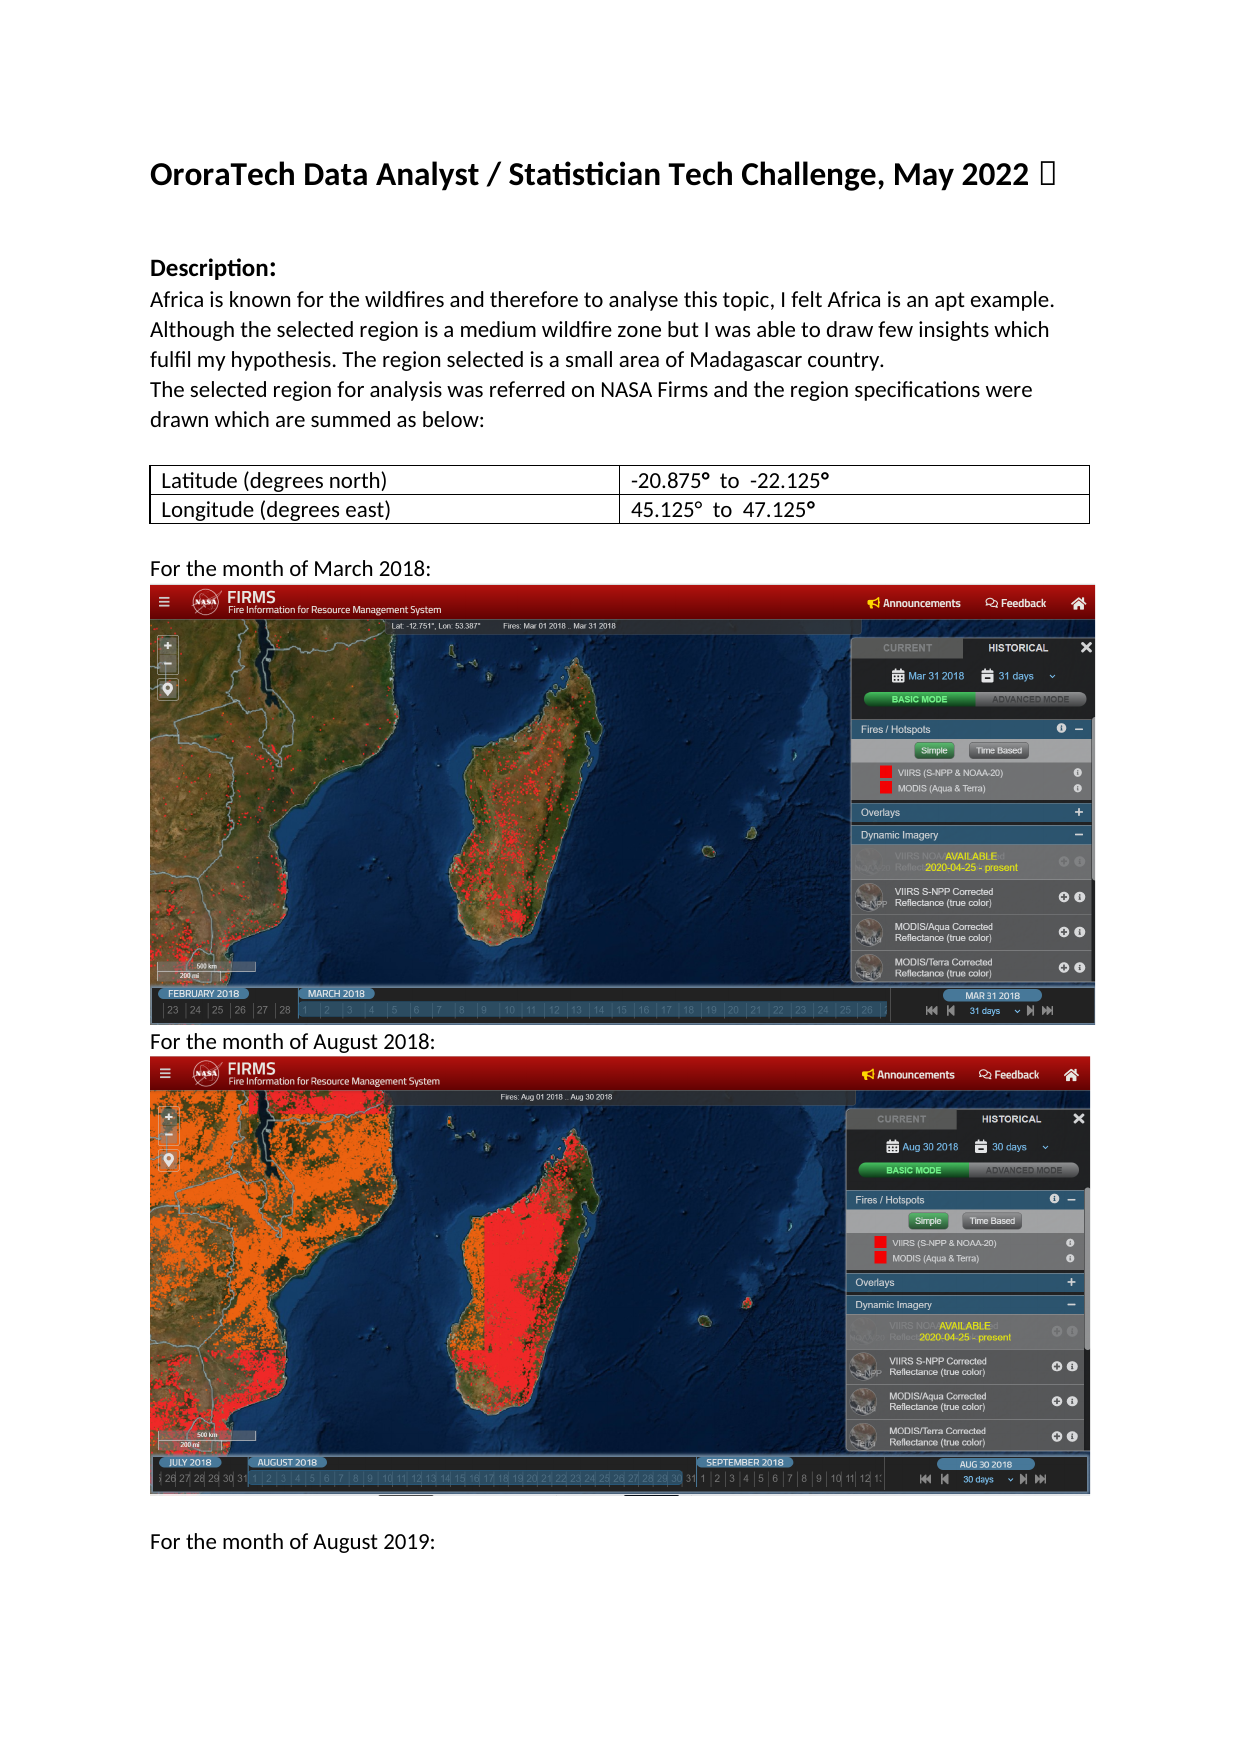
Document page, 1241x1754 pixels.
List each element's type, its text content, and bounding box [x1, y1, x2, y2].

text For the month of August 2018: [150, 1027, 1090, 1055]
table_header Latitude (degrees north) [151, 466, 619, 494]
text OroraTech Data Analyst / Statistician Tech Challenge, May 2022 🔥 [150, 150, 1090, 195]
table_header -20.875° to -22.125° [620, 466, 1089, 494]
text Description: Africa is known for the wildfires and therefore to analyse this topic, I felt Africa is an apt example. Although the selected region is a medium wildfire zone but I was able to draw few insights which fulfil my hypothesis. The region selected is a small area of Madagascar country. [150, 248, 1090, 373]
table_cell 45.125° to 47.125° [620, 495, 1089, 523]
table_cell Longitude (degrees east) [151, 495, 619, 523]
text The selected region for analysis was referred on NASA Firms and the region specifications were drawn which are summed as below: [150, 375, 1090, 433]
text For the month of March 2018: [150, 554, 1090, 582]
text For the month of August 2019: [150, 1527, 1090, 1555]
